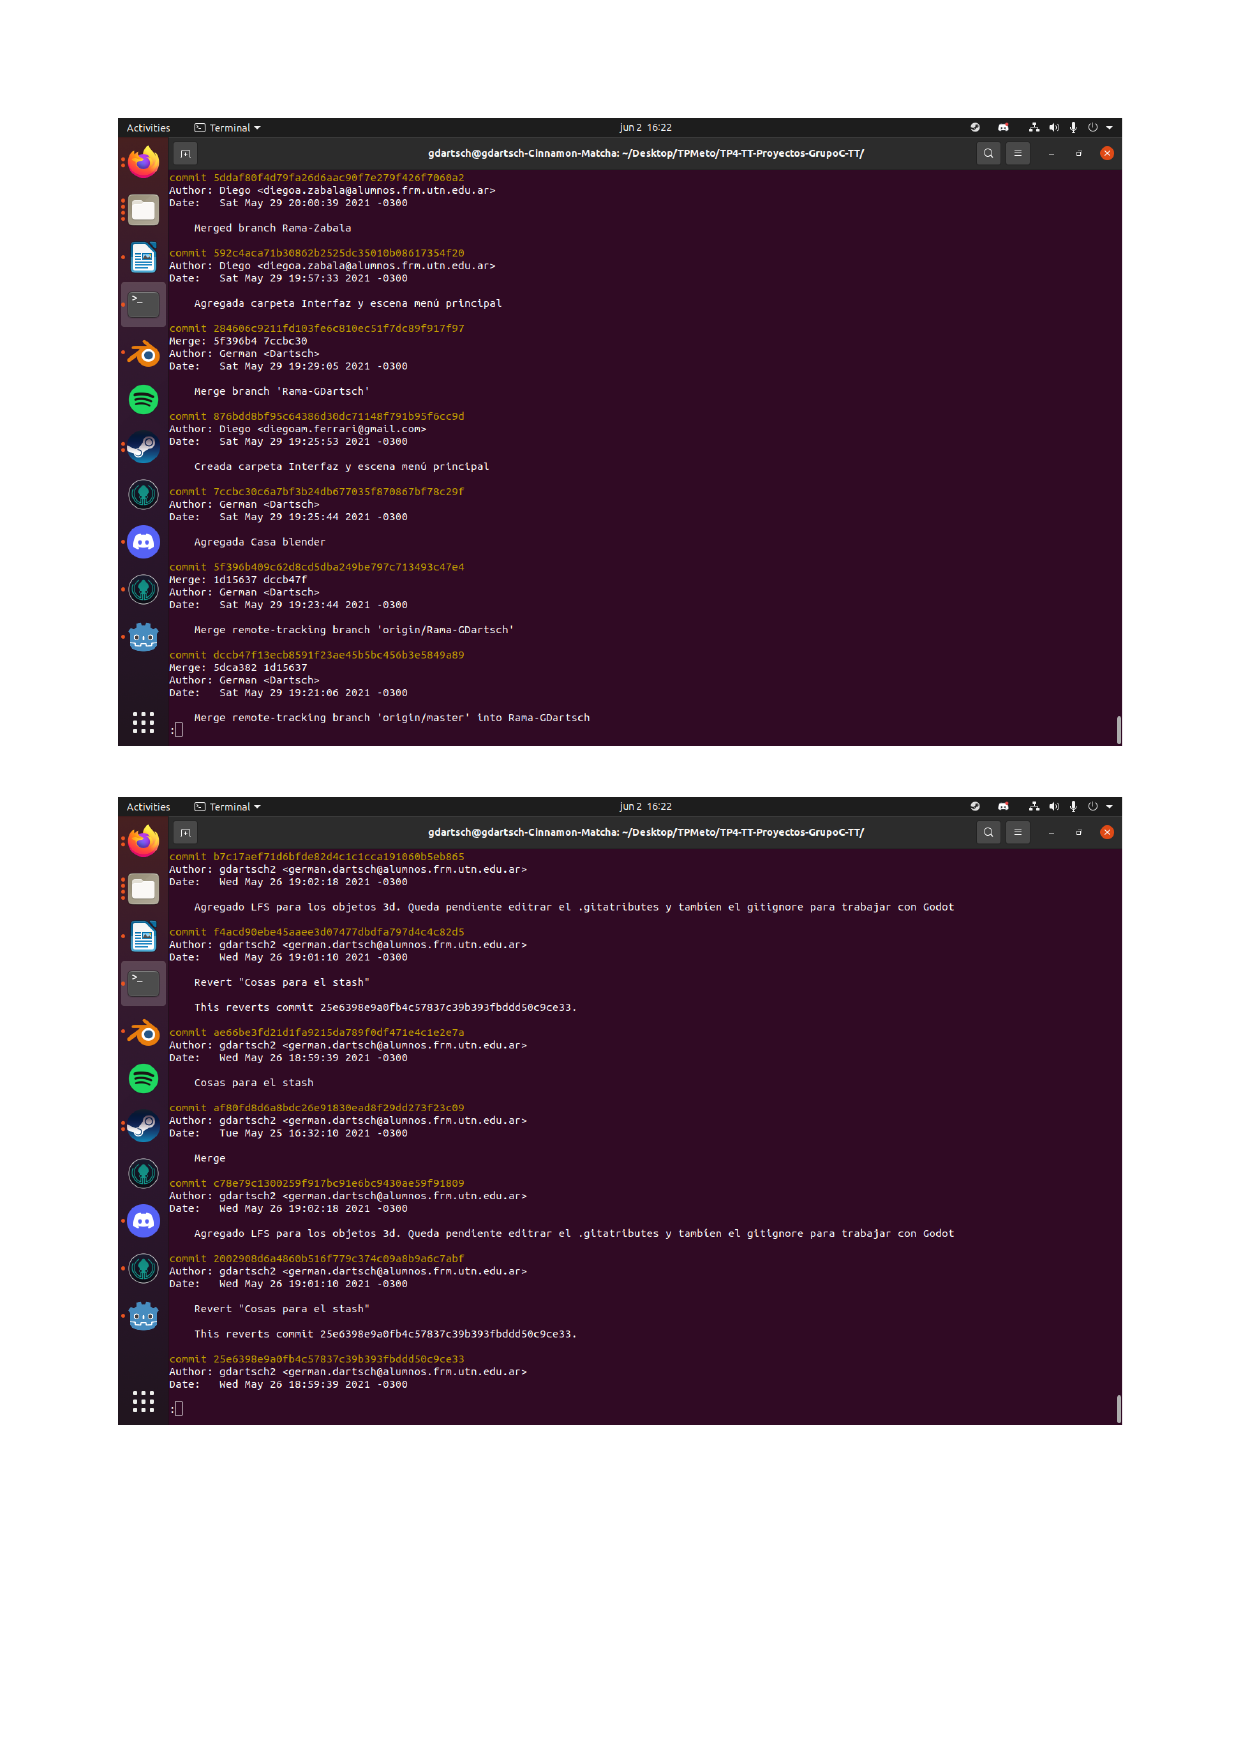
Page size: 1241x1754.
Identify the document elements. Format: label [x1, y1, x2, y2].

picture [118, 797, 1123, 1425]
picture [118, 118, 1123, 746]
